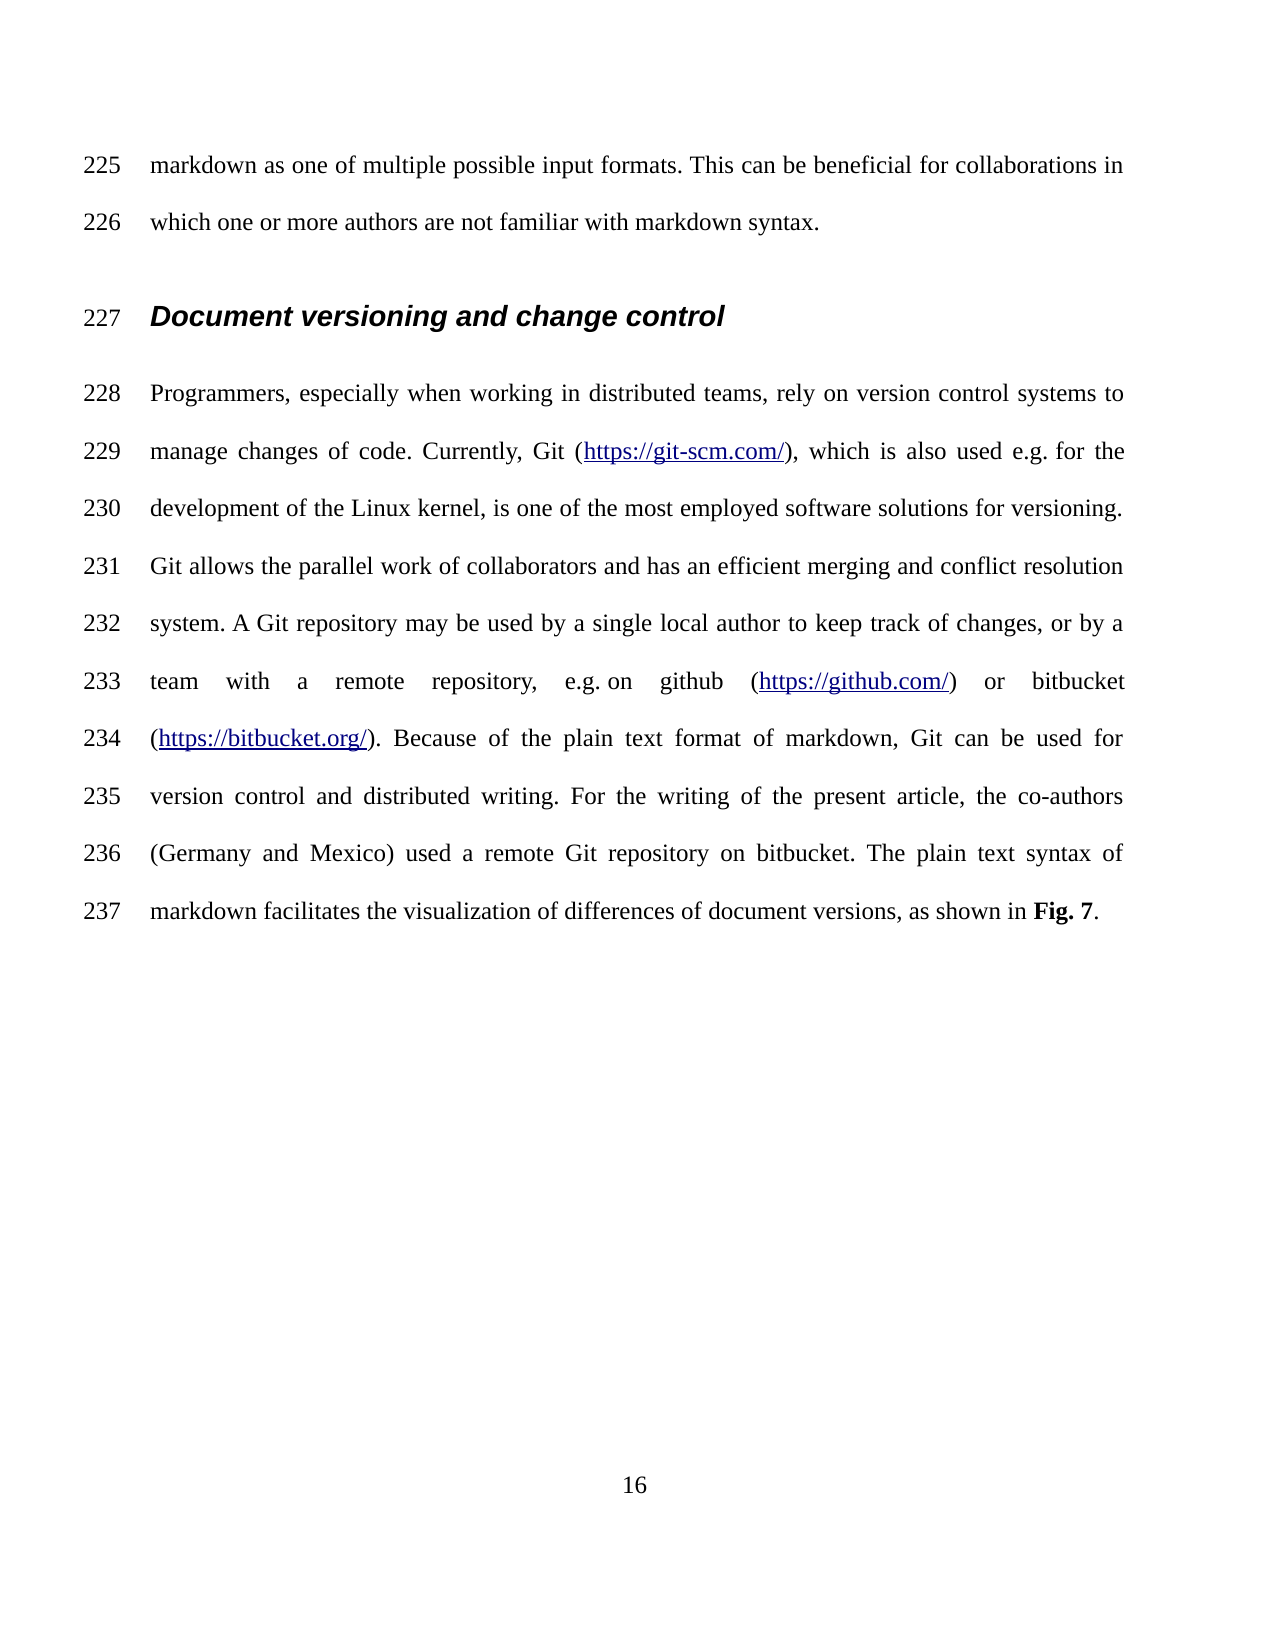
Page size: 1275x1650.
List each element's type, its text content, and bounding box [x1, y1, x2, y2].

text markdown as one of multiple possible input formats. This can be beneficial for collaborations in which one or more authors are not familiar with markdown syntax. [150, 150, 1125, 236]
subtitle Document versioning and change control [150, 299, 1125, 332]
text Programmers, especially when working in distributed teams, rely on version control systems to manage changes of code. Currently, Git (https://git-scm.com/), which is also used e.g. for the development of the Linux kernel, is one of the most employed software solutions for versioning. Git allows the parallel work of collaborators and has an efficient merging and conflict resolution system. A Git repository may be used by a single local author to keep track of changes, or by a team with a remote repository, e.g. on github (https://github.com/) or bitbucket (https://bitbucket.org/). Because of the plain text format of markdown, Git can be used for version control and distributed writing. For the writing of the present article, the co-authors (Germany and Mexico) used a remote Git repository on bitbucket. The plain text syntax of markdown facilitates the visualization of differences of document versions, as shown in Fig. 7. [150, 378, 1125, 925]
